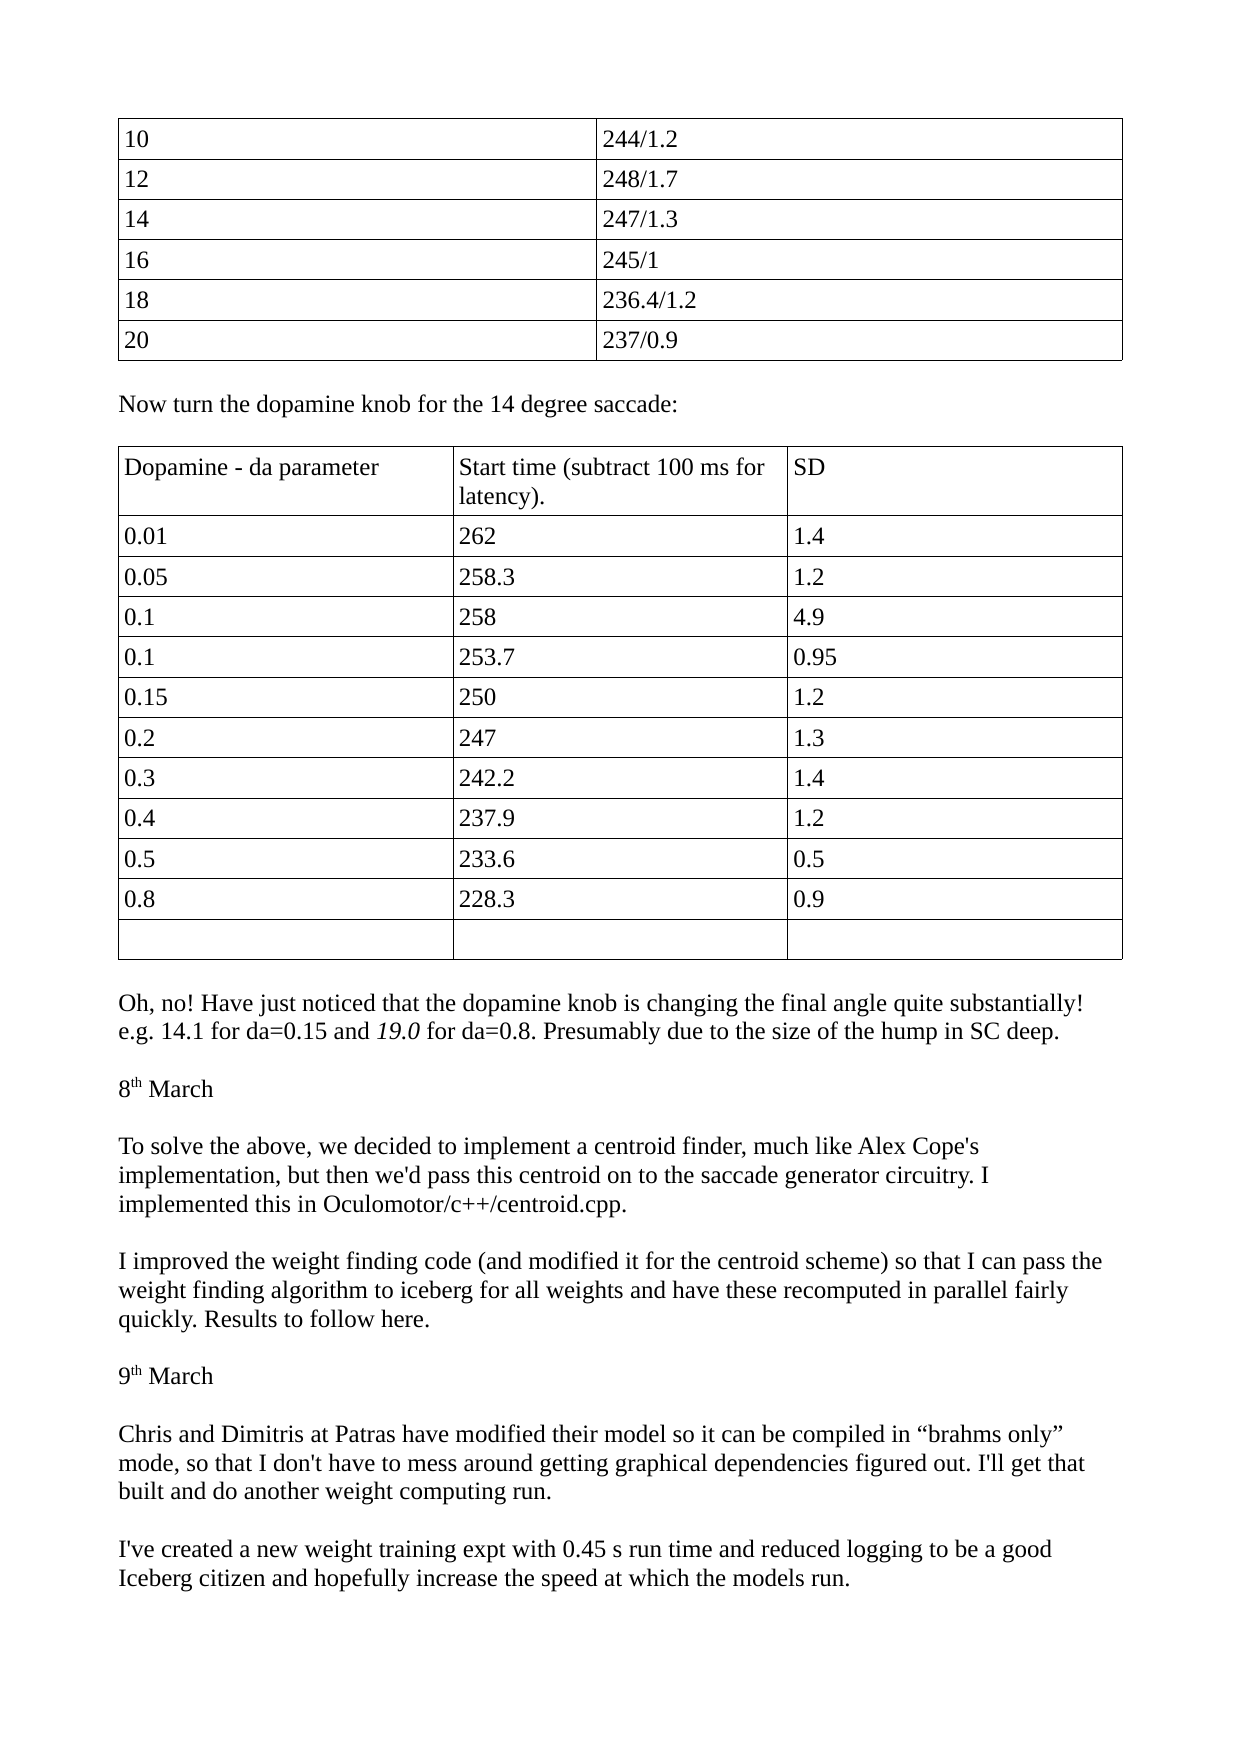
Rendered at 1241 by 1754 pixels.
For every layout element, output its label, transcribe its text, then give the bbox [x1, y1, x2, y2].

text Now turn the dopamine knob for the 14 degree saccade: [118, 389, 1122, 418]
table_cell 0.01 [119, 516, 453, 556]
text 9th March [118, 1361, 1122, 1390]
table_cell 233.6 [454, 839, 787, 878]
table_cell 1.3 [788, 718, 1122, 757]
table_cell 1.2 [788, 678, 1122, 717]
table_cell [454, 920, 787, 959]
table_cell 262 [454, 516, 787, 556]
table_cell 0.8 [119, 879, 453, 918]
table_cell 0.2 [119, 718, 453, 757]
table_cell 1.2 [788, 799, 1122, 838]
table_cell 253.7 [454, 637, 787, 677]
table_cell 1.2 [788, 557, 1122, 596]
table_cell 14 [119, 200, 596, 239]
table_cell 0.95 [788, 637, 1122, 677]
table_cell 0.9 [788, 879, 1122, 918]
table_cell 258.3 [454, 557, 787, 596]
table_header Start time (subtract 100 ms for latency). [454, 447, 787, 515]
table_cell 247 [454, 718, 787, 757]
table_cell 0.5 [119, 839, 453, 878]
table_cell 245/1 [597, 240, 1122, 279]
text Chris and Dimitris at Patras have modified their model so it can be compiled in “brahms only” mode, so that I don't have to mess around getting graphical dependencies figured out. I'll get that built and do another weight computing run. [118, 1419, 1122, 1505]
table_cell 244/1.2 [597, 119, 1122, 158]
table_header SD [788, 447, 1122, 515]
table_cell 12 [119, 160, 596, 199]
table_cell 258 [454, 597, 787, 636]
table_cell 10 [119, 119, 596, 158]
table_cell 247/1.3 [597, 200, 1122, 239]
table_cell 250 [454, 678, 787, 717]
table_cell 0.1 [119, 597, 453, 636]
table_cell 16 [119, 240, 596, 279]
table_cell 0.3 [119, 758, 453, 798]
table_header Dopamine - da parameter [119, 447, 453, 515]
table_cell 4.9 [788, 597, 1122, 636]
table_cell 20 [119, 321, 596, 360]
table_cell 0.4 [119, 799, 453, 838]
table_cell 0.05 [119, 557, 453, 596]
text 8th March [118, 1074, 1122, 1103]
table_cell 0.1 [119, 637, 453, 677]
table_cell 248/1.7 [597, 160, 1122, 199]
table_cell 228.3 [454, 879, 787, 918]
text I've created a new weight training expt with 0.45 s run time and reduced logging to be a good Iceberg citizen and hopefully increase the speed at which the models run. [118, 1534, 1122, 1591]
text To solve the above, we decided to implement a centroid finder, much like Alex Cope's implementation, but then we'd pass this centroid on to the saccade generator circuitry. I implemented this in Oculomotor/c++/centroid.cpp. [118, 1131, 1122, 1218]
table_cell [119, 920, 453, 959]
table_cell 1.4 [788, 758, 1122, 798]
text I improved the weight finding code (and modified it for the centroid scheme) so that I can pass the weight finding algorithm to iceberg for all weights and have these recomputed in parallel fairly quickly. Results to follow here. [118, 1246, 1122, 1333]
table_cell 1.4 [788, 516, 1122, 556]
table_cell 18 [119, 280, 596, 320]
table_cell 236.4/1.2 [597, 280, 1122, 320]
table_cell [788, 920, 1122, 959]
table_cell 0.15 [119, 678, 453, 717]
text Oh, no! Have just noticed that the dopamine knob is changing the final angle quite substantially! e.g. 14.1 for da=0.15 and 19.0 for da=0.8. Presumably due to the size of the hump in SC deep. [118, 988, 1122, 1045]
table_cell 237/0.9 [597, 321, 1122, 360]
table_cell 242.2 [454, 758, 787, 798]
table_cell 0.5 [788, 839, 1122, 878]
table_cell 237.9 [454, 799, 787, 838]
